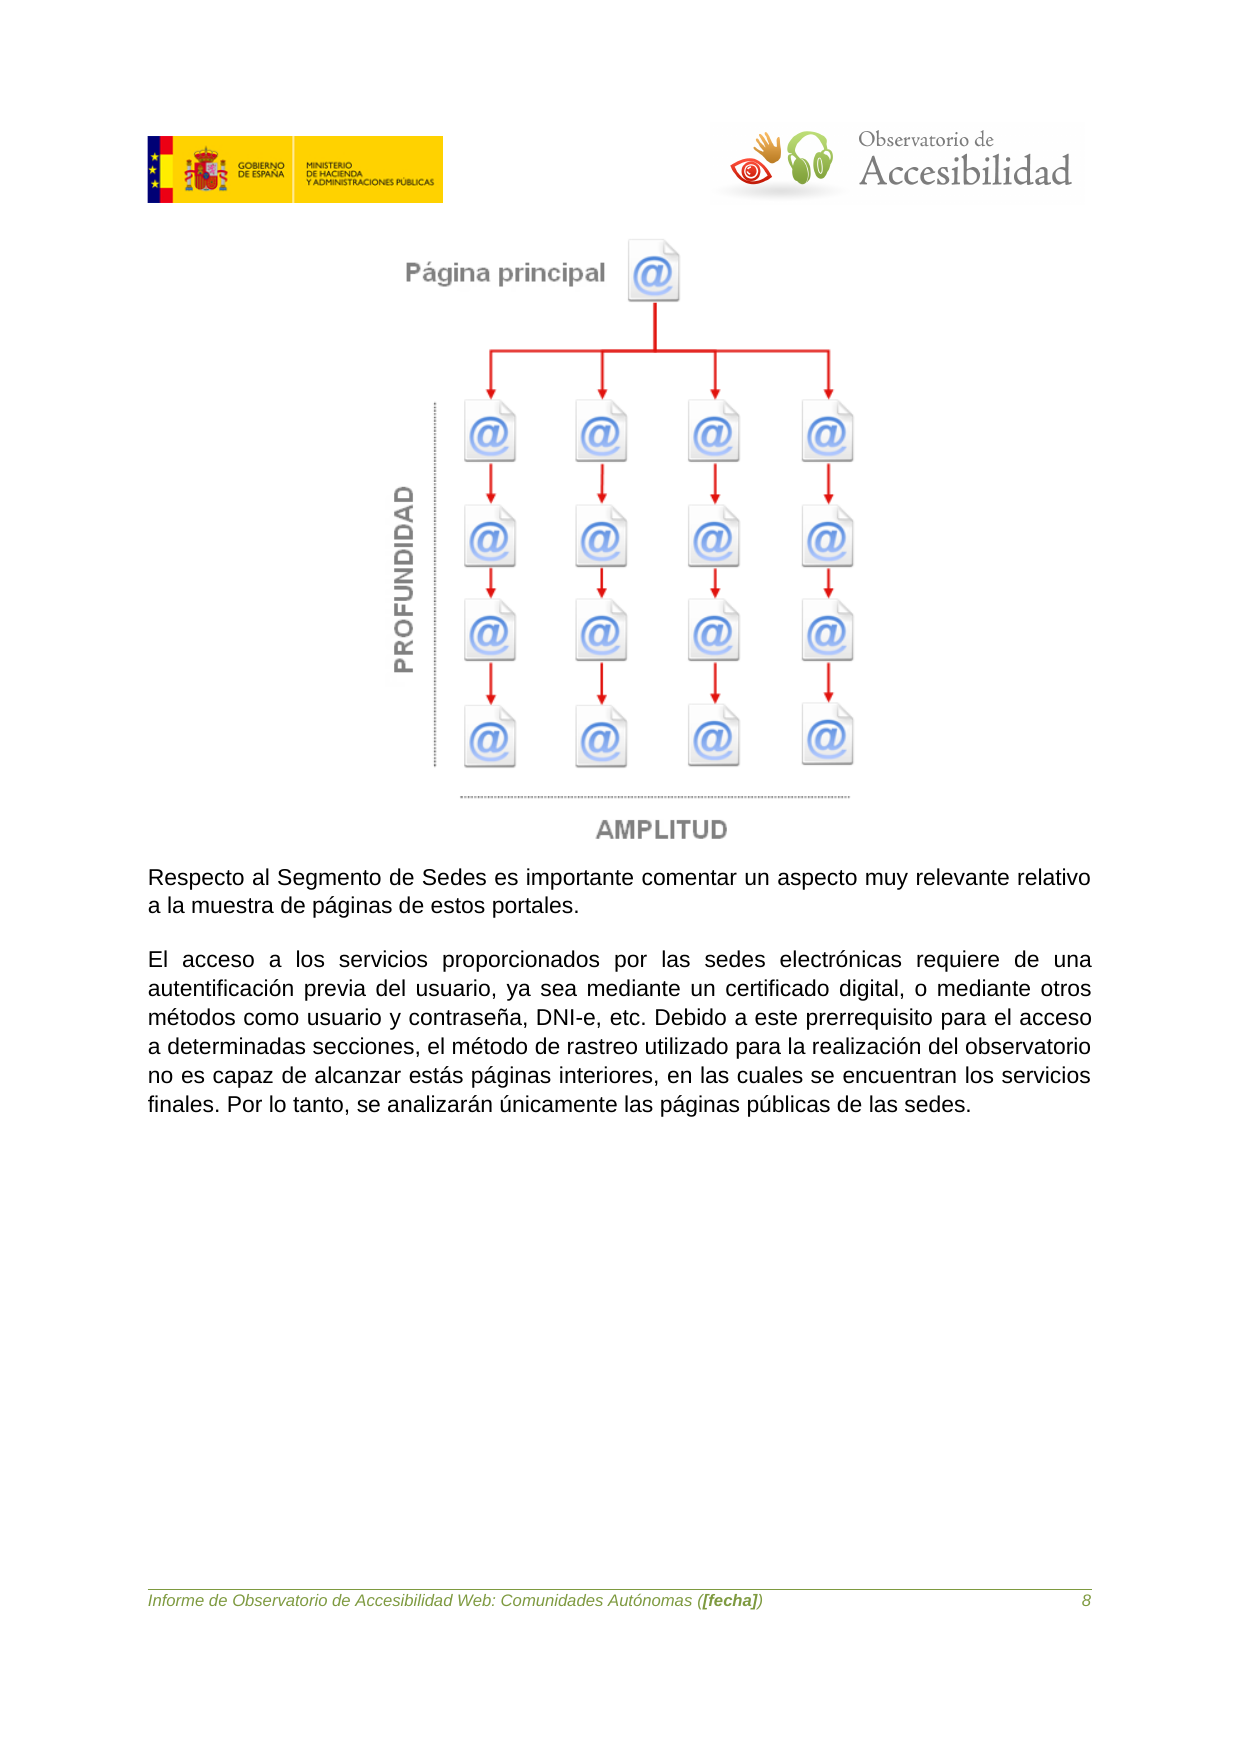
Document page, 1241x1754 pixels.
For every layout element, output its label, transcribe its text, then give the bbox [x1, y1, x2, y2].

picture [710, 122, 1086, 205]
text Respecto al Segmento de Sedes es importante comentar un aspecto muy relevante relativo a la muestra de páginas de estos portales. [148, 863, 1092, 919]
picture [358, 219, 882, 864]
picture [147, 136, 443, 203]
text El acceso a los servicios proporcionados por las sedes electrónicas requiere de una autentificación previa del usuario, ya sea mediante un certificado digital, o mediante otros métodos como usuario y contraseña, DNI-e, etc. Debido a este prerrequisito para el acceso a determinadas secciones, el método de rastreo utilizado para la realización del observatorio no es capaz de alcanzar estás páginas interiores, en las cuales se encuentran los servicios finales. Por lo tanto, se analizarán únicamente las páginas públicas de las sedes. [148, 946, 1092, 1117]
